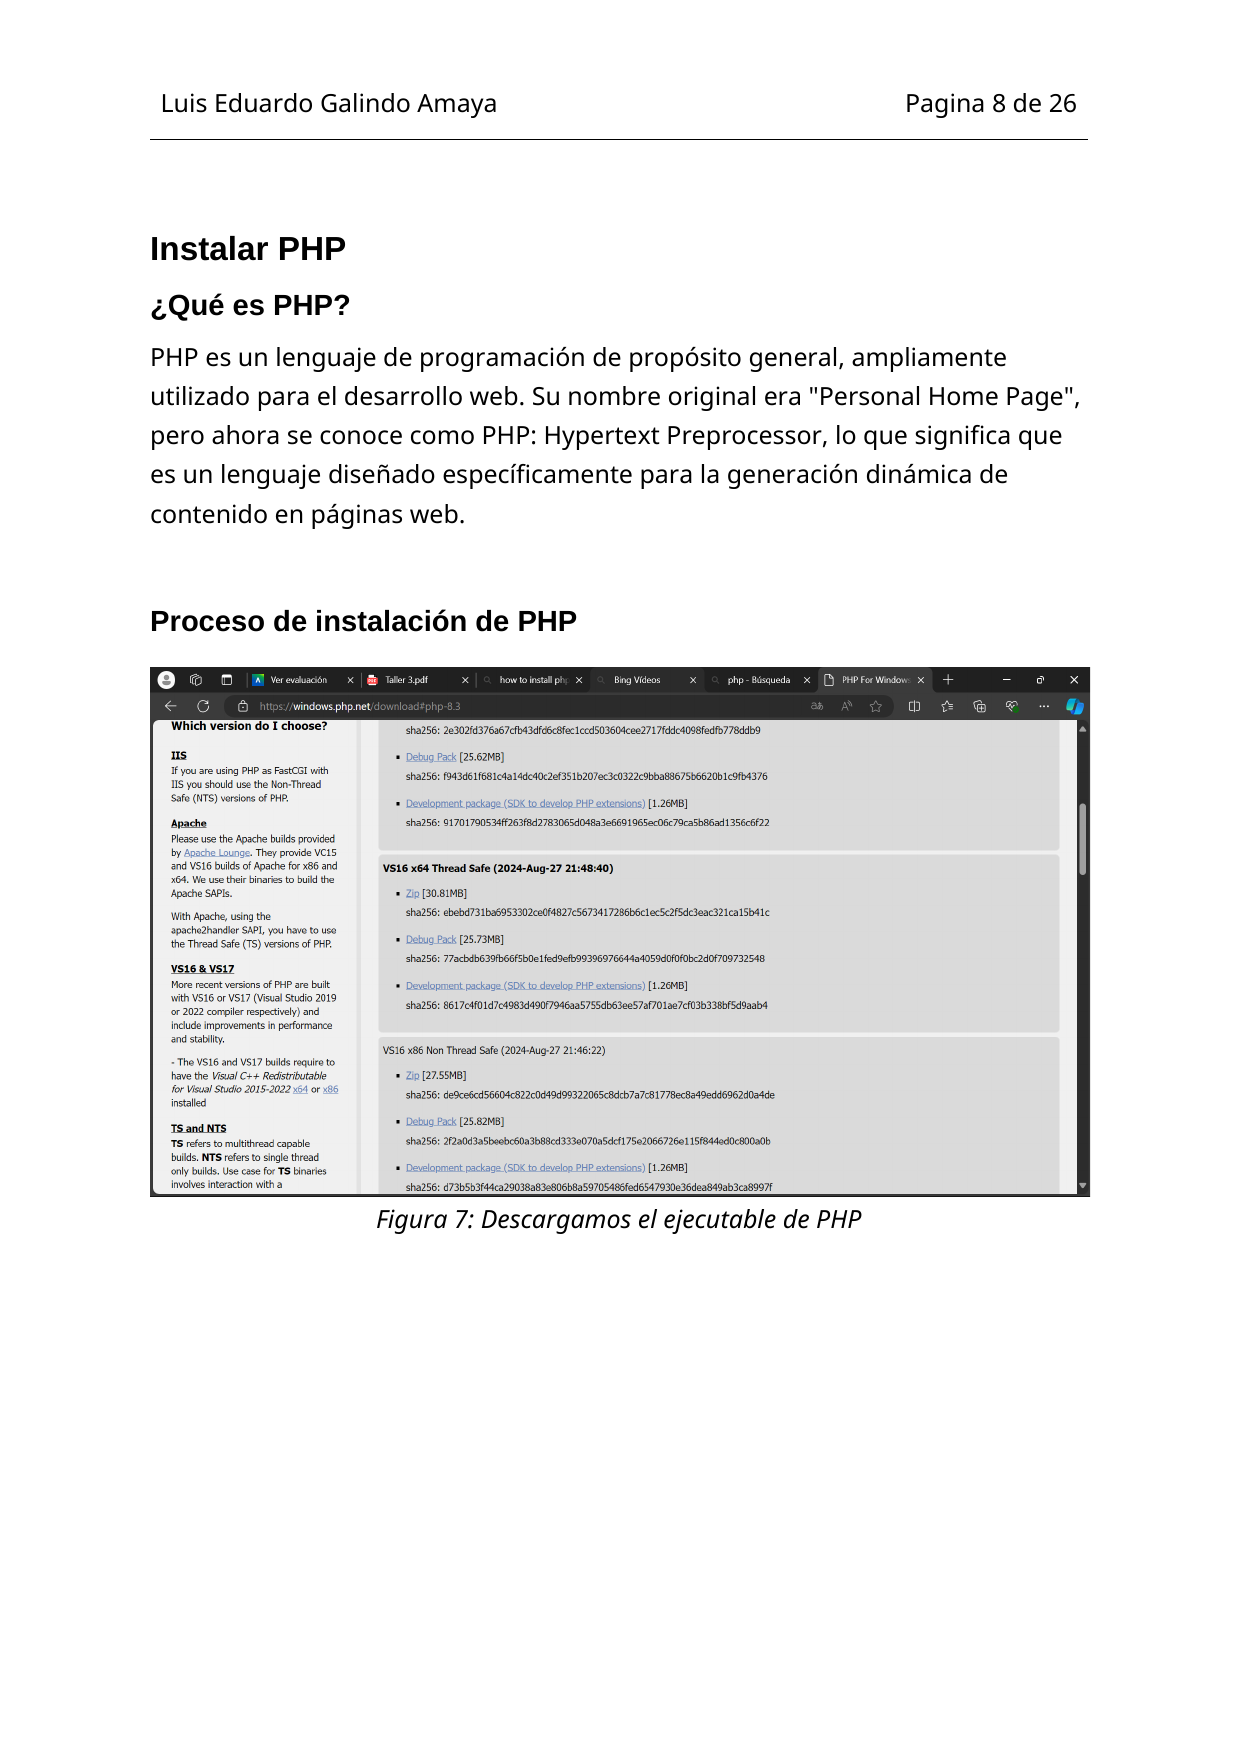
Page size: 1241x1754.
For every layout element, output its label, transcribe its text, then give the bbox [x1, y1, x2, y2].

picture [150, 667, 1091, 1197]
text Figura 7: Descargamos el ejecutable de PHP [150, 1197, 1090, 1236]
subtitle Proceso de instalación de PHP [150, 604, 1090, 637]
subtitle Instalar PHP [150, 229, 1090, 267]
text PHP es un lenguaje de programación de propósito general, ampliamente utilizado para el desarrollo web. Su nombre original era "Personal Home Page", pero ahora se conoce como PHP: Hypertext Preprocessor, lo que significa que es un lenguaje diseñado específicamente para la generación dinámica de contenido en páginas web. [150, 339, 1090, 530]
subtitle ¿Qué es PHP? [150, 288, 1090, 322]
